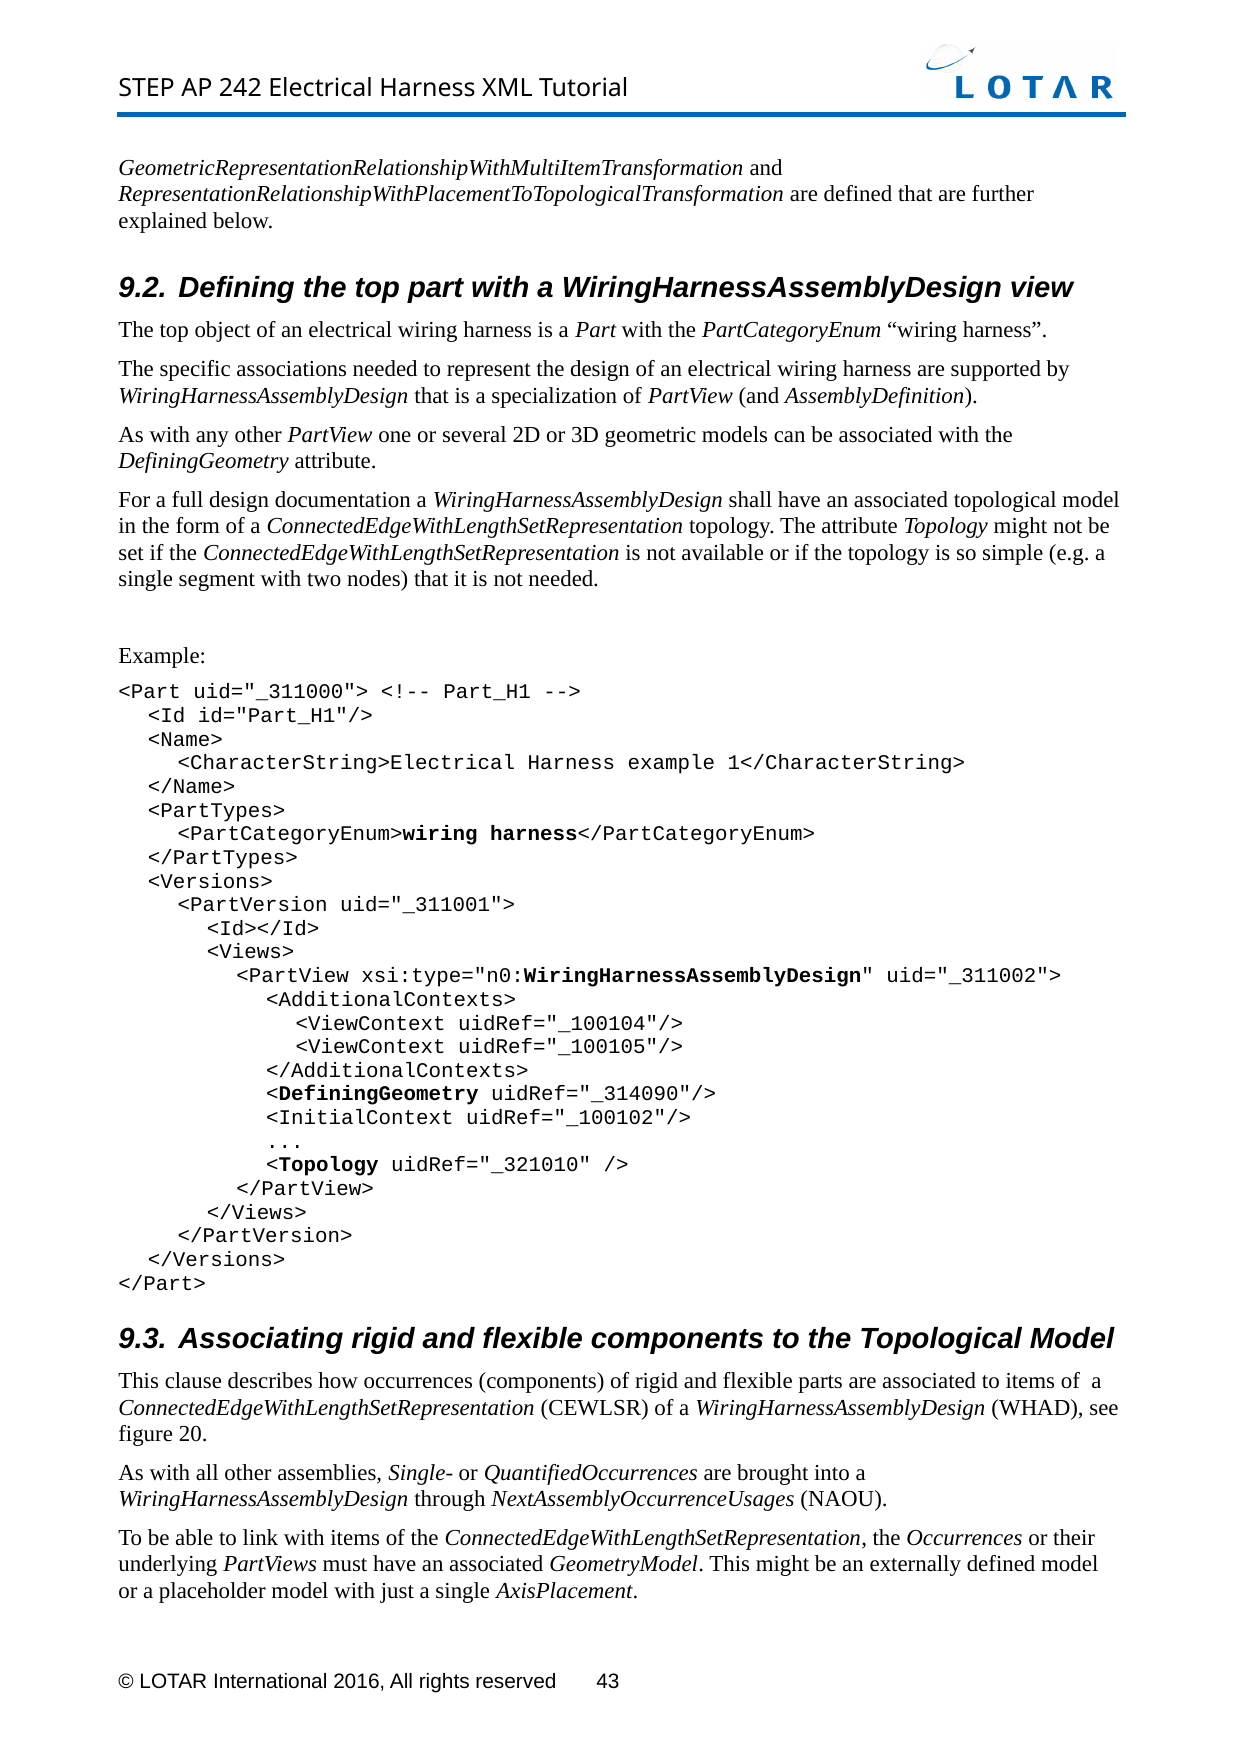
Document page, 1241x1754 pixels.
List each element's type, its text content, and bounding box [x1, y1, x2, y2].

text </PartView> [118, 1178, 1122, 1202]
text <ViewContext uidRef="_100104"/> [118, 1012, 1122, 1036]
subtitle Defining the top part with a WiringHarnessAssemblyDesign view [118, 271, 1122, 304]
text <Part uid="_311000"> <!-- Part_H1 --> [118, 681, 1122, 705]
text As with any other PartView one or several 2D or 3D geometric models can be associated with the DefiningGeometry attribute. [118, 421, 1122, 473]
text </AdditionalContexts> [118, 1060, 1122, 1083]
text </PartTypes> [118, 847, 1122, 871]
text </Name> [118, 776, 1122, 800]
text <Versions> [118, 871, 1122, 894]
text To be able to link with items of the ConnectedEdgeWithLengthSetRepresentation, the Occurrences or their underlying PartViews must have an associated GeometryModel. This might be an externally defined model or a placeholder model with just a single AxisPlacement. [118, 1524, 1122, 1603]
text <InitialContext uidRef="_100102"/> [118, 1107, 1122, 1131]
text <Topology uidRef="_321010" /> [118, 1154, 1122, 1178]
text <Id id="Part_H1"/> [118, 705, 1122, 729]
text </Views> [118, 1202, 1122, 1225]
text <ViewContext uidRef="_100105"/> [118, 1036, 1122, 1060]
text <PartVersion uid="_311001"> [118, 894, 1122, 918]
text ... [118, 1131, 1122, 1154]
text </Part> [118, 1273, 1122, 1296]
text </Versions> [118, 1249, 1122, 1273]
text <AdditionalContexts> [118, 989, 1122, 1012]
text The specific associations needed to represent the design of an electrical wiring harness are supported by WiringHarnessAssemblyDesign that is a specialization of PartView (and AssemblyDefinition). [118, 355, 1122, 408]
text As with all other assemblies, Single- or QuantifiedOccurrences are brought into a WiringHarnessAssemblyDesign through NextAssemblyOccurrenceUsages (NAOU). [118, 1459, 1122, 1512]
text Example: [118, 643, 1122, 669]
text <PartCategoryEnum>wiring harness</PartCategoryEnum> [118, 823, 1122, 847]
text <Id></Id> [118, 918, 1122, 942]
subtitle Associating rigid and flexible components to the Topological Model [118, 1321, 1122, 1355]
text <CharacterString>Electrical Harness example 1</CharacterString> [118, 752, 1122, 776]
text <DefiningGeometry uidRef="_314090"/> [118, 1083, 1122, 1107]
text <Views> [118, 942, 1122, 965]
text <PartView xsi:type="n0:WiringHarnessAssemblyDesign" uid="_311002"> [118, 965, 1122, 989]
text <Name> [118, 729, 1122, 752]
text The top object of an electrical wiring harness is a Part with the PartCategoryEnum “wiring harness”. [118, 317, 1122, 343]
text </PartVersion> [118, 1225, 1122, 1249]
text This clause describes how occurrences (components) of rigid and flexible parts are associated to items of a ConnectedEdgeWithLengthSetRepresentation (CEWLSR) of a WiringHarnessAssemblyDesign (WHAD), see figure 20. [118, 1367, 1122, 1446]
text <PartTypes> [118, 800, 1122, 823]
text For a full design documentation a WiringHarnessAssemblyDesign shall have an associated topological model in the form of a ConnectedEdgeWithLengthSetRepresentation topology. The attribute Topology might not be set if the ConnectedEdgeWithLengthSetRepresentation is not available or if the topology is so simple (e.g. a single segment with two nodes) that it is not needed. [118, 486, 1122, 591]
text GeometricRepresentationRelationshipWithMultiItemTransformation and RepresentationRelationshipWithPlacementToTopologicalTransformation are defined that are further explained below. [118, 154, 1122, 233]
